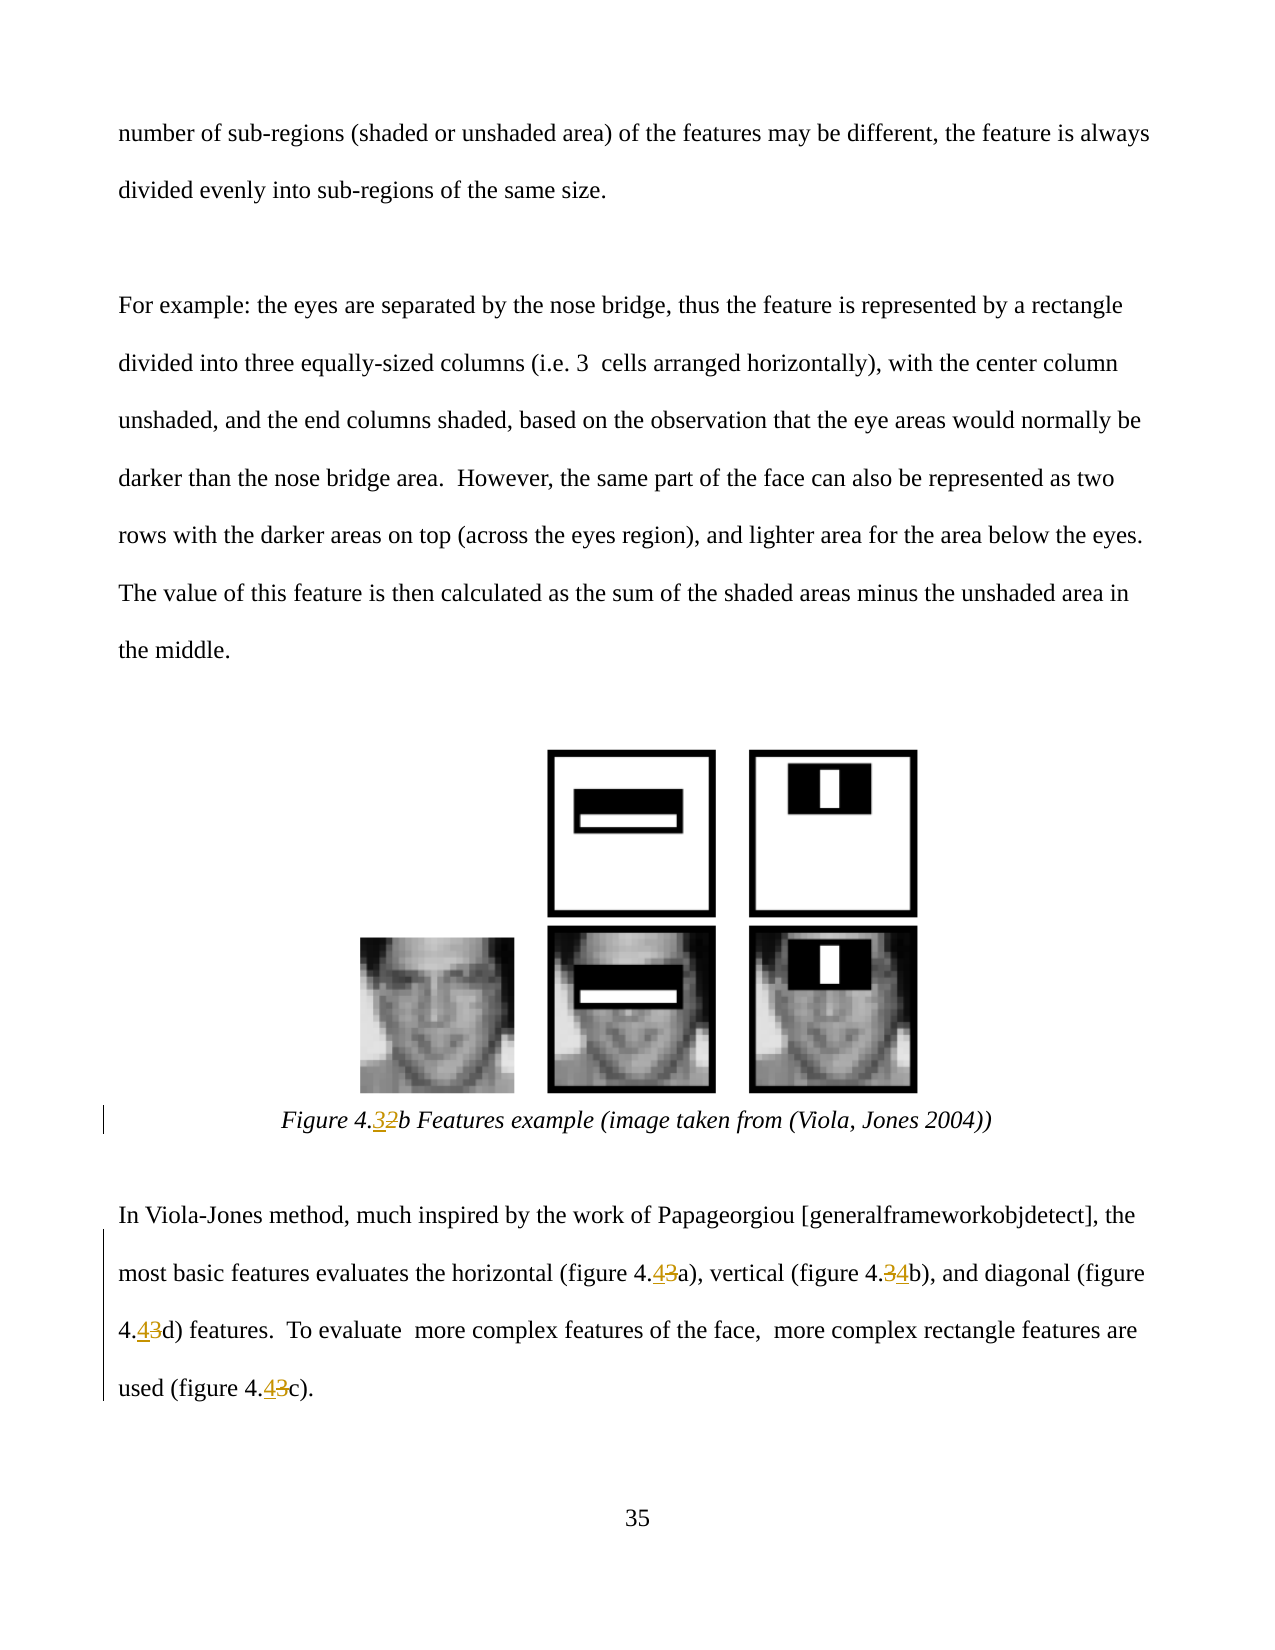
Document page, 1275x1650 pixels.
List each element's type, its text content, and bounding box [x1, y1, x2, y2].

text In Viola-Jones method, much inspired by the work of Papageorgiou [generalframeworkobjdetect], the most basic features evaluates the horizontal (figure 4.4a), vertical (figure 4.4b), and diagonal (figure 4.4d) features. To evaluate more complex features of the face, more complex rectangle features are used (figure 4.4c). [118, 1200, 1157, 1401]
text number of sub-regions (shaded or unshaded area) of the features may be different, the feature is always divided evenly into sub-regions of the same size. [118, 118, 1157, 204]
text For example: the eyes are separated by the nose bridge, thus the feature is represented by a rectangle divided into three equally-sized columns (i.e. 3 cells arranged horizontally), with the center column unshaded, and the end columns shaded, based on the observation that the eye areas would normally be darker than the nose bridge area. However, the same part of the face can also be represented as two rows with the darker areas on top (across the eyes region), and lighter area for the area below the eyes. The value of this feature is then calculated as the sum of the shaded areas minus the unshaded area in the middle. [118, 291, 1157, 664]
text Figure 4.3b Features example (image taken from (Viola, Jones 2004)) [118, 763, 1157, 1134]
